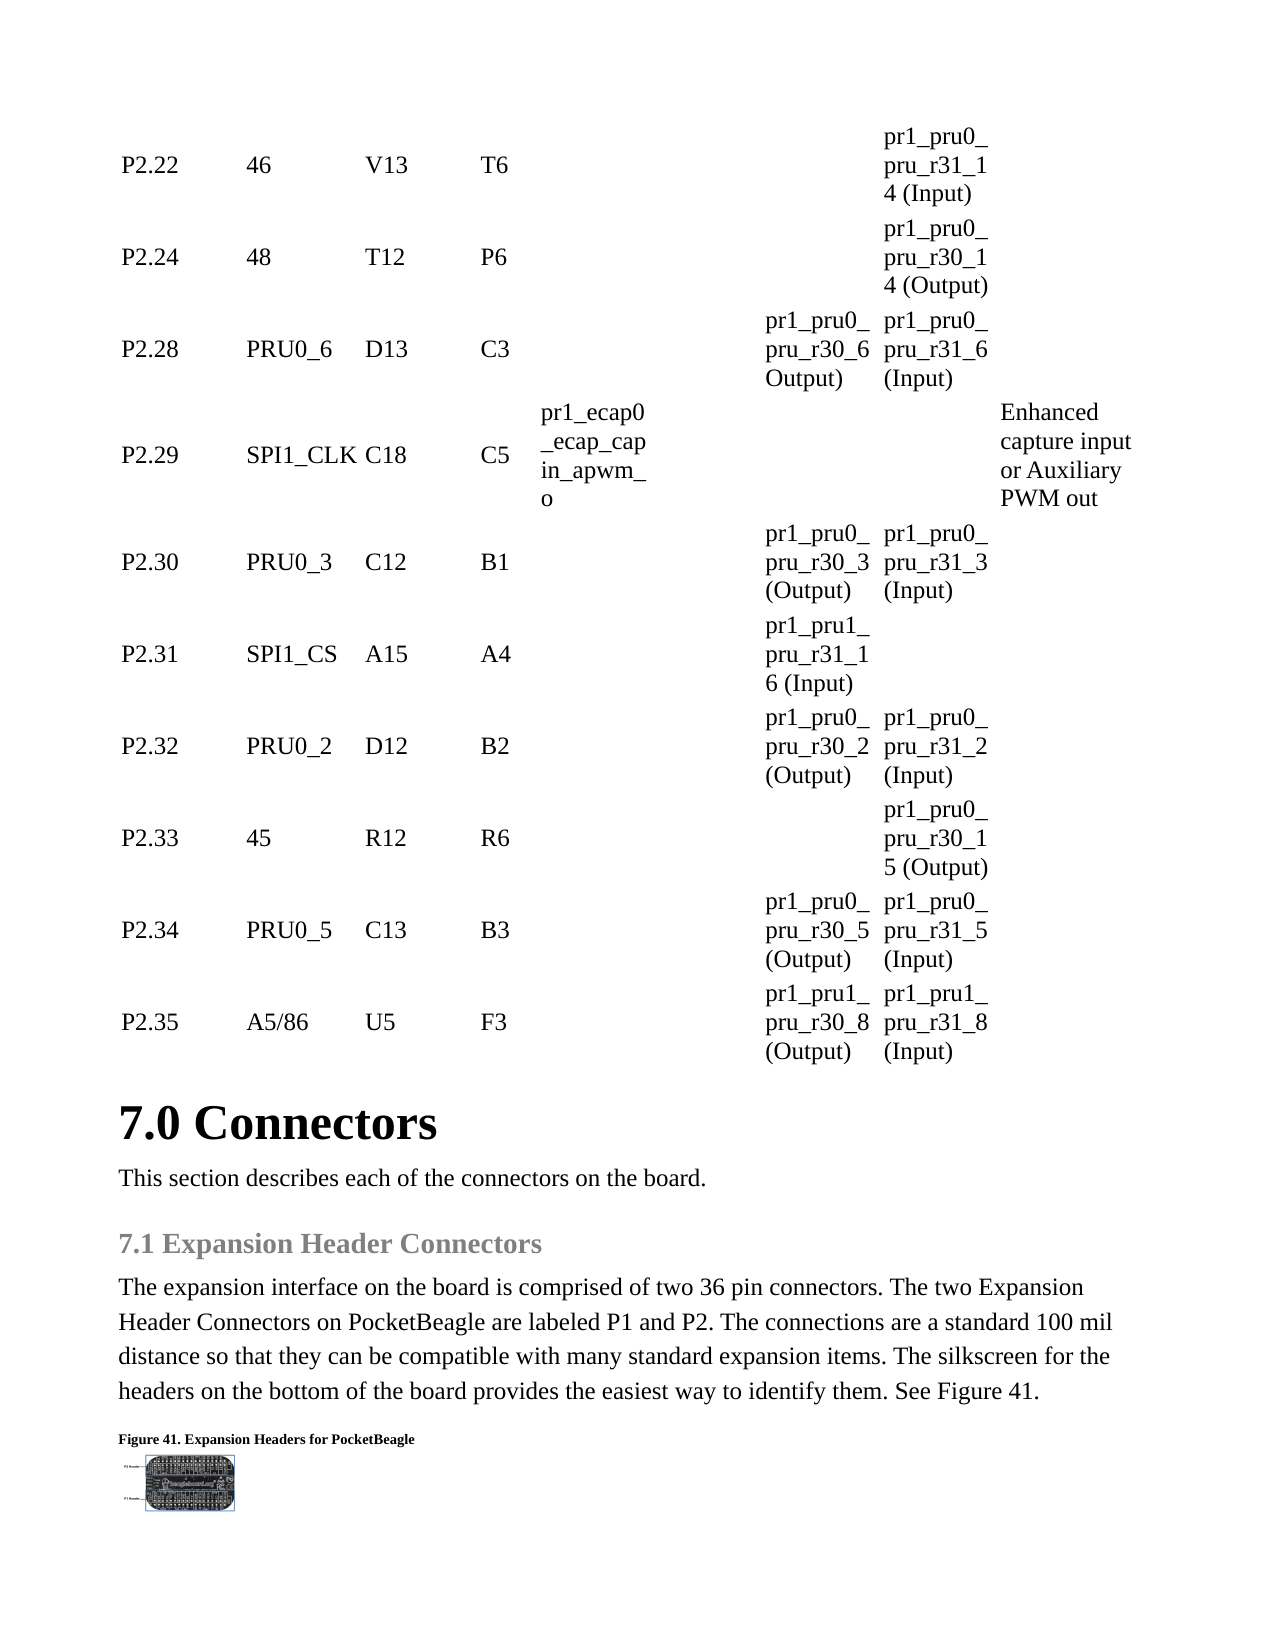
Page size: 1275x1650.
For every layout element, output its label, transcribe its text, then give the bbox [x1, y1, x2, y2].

table_cell pr1_pru1_pru_r31_8 (Input) [881, 976, 997, 1068]
table_cell [762, 394, 881, 515]
table_cell [653, 394, 762, 515]
table_cell V13 [362, 118, 477, 210]
table_cell [653, 884, 762, 976]
table_cell P2.34 [118, 884, 243, 976]
table_cell [762, 791, 881, 883]
table_cell P2.22 [118, 118, 243, 210]
table_cell P2.24 [118, 210, 243, 302]
table_cell 46 [243, 118, 362, 210]
table_cell [653, 302, 762, 394]
table_cell [653, 699, 762, 791]
table_cell F3 [478, 976, 538, 1068]
table_cell Enhanced capture input or Auxiliary PWM out [997, 394, 1157, 515]
table_cell PRU0_3 [243, 515, 362, 607]
table_cell pr1_pru0_pru_r30_5 (Output) [762, 884, 881, 976]
table_cell U5 [362, 976, 477, 1068]
table_cell [997, 699, 1157, 791]
table_cell [538, 118, 652, 210]
table_cell [762, 118, 881, 210]
table_cell B1 [478, 515, 538, 607]
table_cell P6 [478, 210, 538, 302]
table_cell [653, 210, 762, 302]
table_cell pr1_pru0_pru_r30_15 (Output) [881, 791, 997, 883]
table_cell A5/86 [243, 976, 362, 1068]
table_cell A4 [478, 607, 538, 699]
table_cell SPI1_CLK [243, 394, 362, 515]
table_cell [653, 976, 762, 1068]
table_cell [997, 302, 1157, 394]
table_cell P2.35 [118, 976, 243, 1068]
table_cell [538, 884, 652, 976]
table_cell T6 [478, 118, 538, 210]
subtitle 7.1 Expansion Header Connectors [118, 1226, 1157, 1260]
table_cell [997, 210, 1157, 302]
table_cell pr1_pru0_pru_r31_2 (Input) [881, 699, 997, 791]
table_cell P2.28 [118, 302, 243, 394]
table_cell [538, 210, 652, 302]
table_cell pr1_pru0_pru_r30_3 (Output) [762, 515, 881, 607]
table_cell [538, 302, 652, 394]
table_cell [538, 607, 652, 699]
table_cell B3 [478, 884, 538, 976]
table_cell pr1_pru0_pru_r31_14 (Input) [881, 118, 997, 210]
table_cell P2.31 [118, 607, 243, 699]
table_cell [997, 791, 1157, 883]
table_cell 48 [243, 210, 362, 302]
table_cell B2 [478, 699, 538, 791]
table_cell D13 [362, 302, 477, 394]
table_cell A15 [362, 607, 477, 699]
table_cell pr1_pru0_pru_r31_6 (Input) [881, 302, 997, 394]
table_cell [538, 699, 652, 791]
table_cell C12 [362, 515, 477, 607]
table_cell pr1_pru0_pru_r30_6 Output) [762, 302, 881, 394]
table_cell P2.33 [118, 791, 243, 883]
table_cell [653, 515, 762, 607]
table_cell R12 [362, 791, 477, 883]
table_cell pr1_pru1_pru_r31_16 (Input) [762, 607, 881, 699]
table_cell [538, 976, 652, 1068]
table_cell C18 [362, 394, 477, 515]
subtitle 7.0 Connectors [118, 1093, 1157, 1150]
table_cell pr1_pru0_pru_r31_5 (Input) [881, 884, 997, 976]
table_cell pr1_pru0_pru_r30_14 (Output) [881, 210, 997, 302]
table_cell [997, 607, 1157, 699]
table_cell [653, 791, 762, 883]
table_cell [997, 976, 1157, 1068]
table_cell T12 [362, 210, 477, 302]
table_cell P2.32 [118, 699, 243, 791]
table_cell SPI1_CS [243, 607, 362, 699]
table_cell P2.30 [118, 515, 243, 607]
picture [118, 1454, 237, 1514]
table_cell PRU0_5 [243, 884, 362, 976]
table_cell [653, 607, 762, 699]
subtitle Figure 41. Expansion Headers for PocketBeagle [118, 1431, 1157, 1448]
table_cell C3 [478, 302, 538, 394]
table_cell [881, 607, 997, 699]
table_cell pr1_pru0_pru_r31_3 (Input) [881, 515, 997, 607]
text This section describes each of the connectors on the board. [118, 1163, 1157, 1191]
table_cell [997, 118, 1157, 210]
table_cell [653, 118, 762, 210]
table_cell pr1_pru1_pru_r30_8 (Output) [762, 976, 881, 1068]
table_cell [538, 515, 652, 607]
table_cell pr1_ecap0_ecap_capin_apwm_o [538, 394, 652, 515]
table_cell [997, 884, 1157, 976]
table_cell [997, 515, 1157, 607]
table_cell [881, 394, 997, 515]
table_cell C5 [478, 394, 538, 515]
table_cell D12 [362, 699, 477, 791]
table_cell [538, 791, 652, 883]
table_cell [762, 210, 881, 302]
table_cell PRU0_6 [243, 302, 362, 394]
table_cell P2.29 [118, 394, 243, 515]
text The expansion interface on the board is comprised of two 36 pin connectors. The two Expansion Header Connectors on PocketBeagle are labeled P1 and P2. The connections are a standard 100 mil distance so that they can be compatible with many standard expansion items. The silkscreen for the headers on the bottom of the board provides the easiest way to identify them. See Figure 41. [118, 1272, 1157, 1404]
table_cell R6 [478, 791, 538, 883]
table_cell pr1_pru0_pru_r30_2 (Output) [762, 699, 881, 791]
table_cell C13 [362, 884, 477, 976]
table_cell 45 [243, 791, 362, 883]
table_cell PRU0_2 [243, 699, 362, 791]
